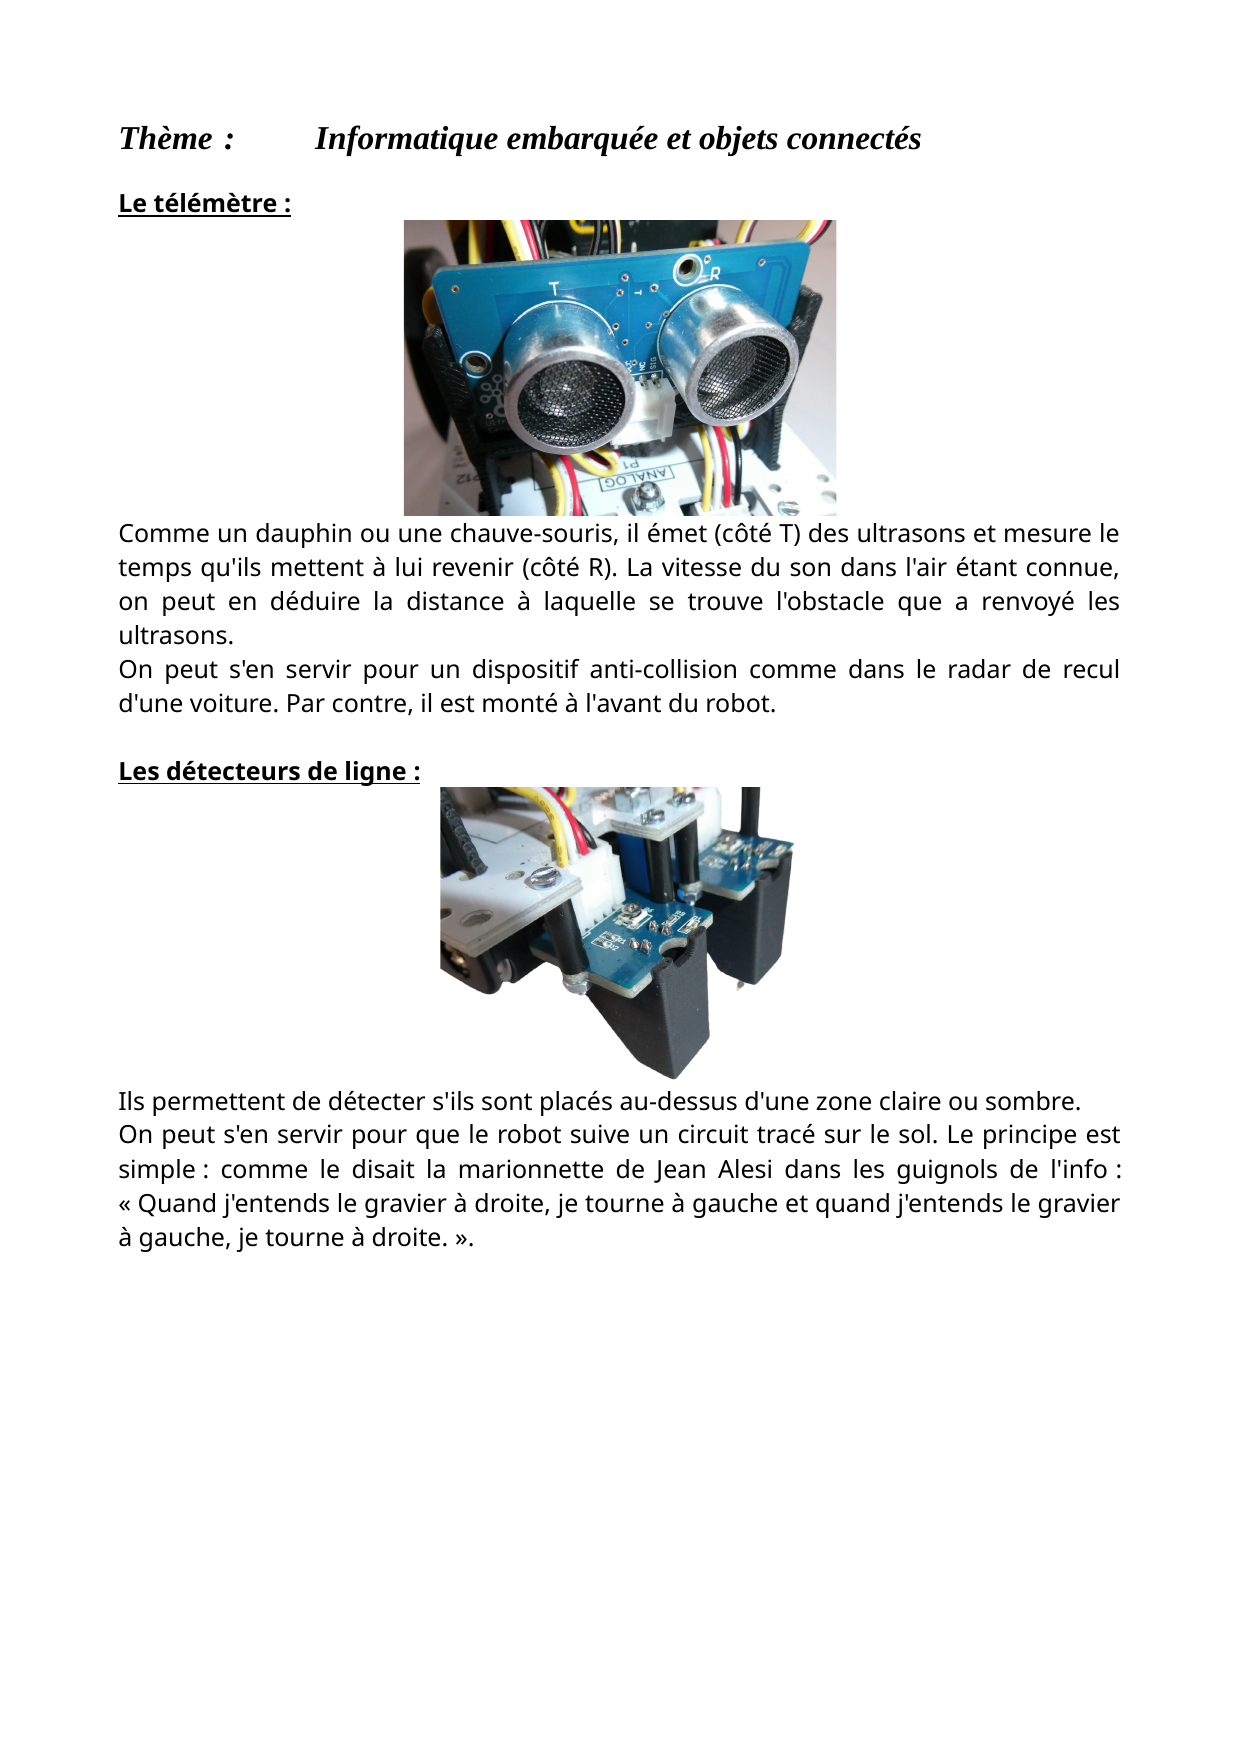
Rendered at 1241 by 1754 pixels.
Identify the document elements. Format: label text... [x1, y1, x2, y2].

text Le télémètre : [118, 186, 1122, 220]
text On peut s'en servir pour un dispositif anti-collision comme dans le radar de recul d'une voiture. Par contre, il est monté à l'avant du robot. [118, 652, 1122, 720]
picture [440, 787, 800, 1084]
text Ils permettent de détecter s'ils sont placés au-dessus d'une zone claire ou sombre. [118, 788, 1122, 1117]
text Les détecteurs de ligne : [118, 754, 1122, 788]
text On peut s'en servir pour que le robot suive un circuit tracé sur le sol. Le principe est simple : comme le disait la marionnette de Jean Alesi dans les guignols de l'info : « Quand j'entends le gravier à droite, je tourne à gauche et quand j'entends le gravier à gauche, je tourne à droite. ». [118, 1117, 1122, 1253]
text Comme un dauphin ou une chauve-souris, il émet (côté T) des ultrasons et mesure le temps qu'ils mettent à lui revenir (côté R). La vitesse du son dans l'air étant connue, on peut en déduire la distance à laquelle se trouve l'obstacle que a renvoyé les ultrasons. [118, 220, 1122, 652]
picture [403, 220, 837, 516]
